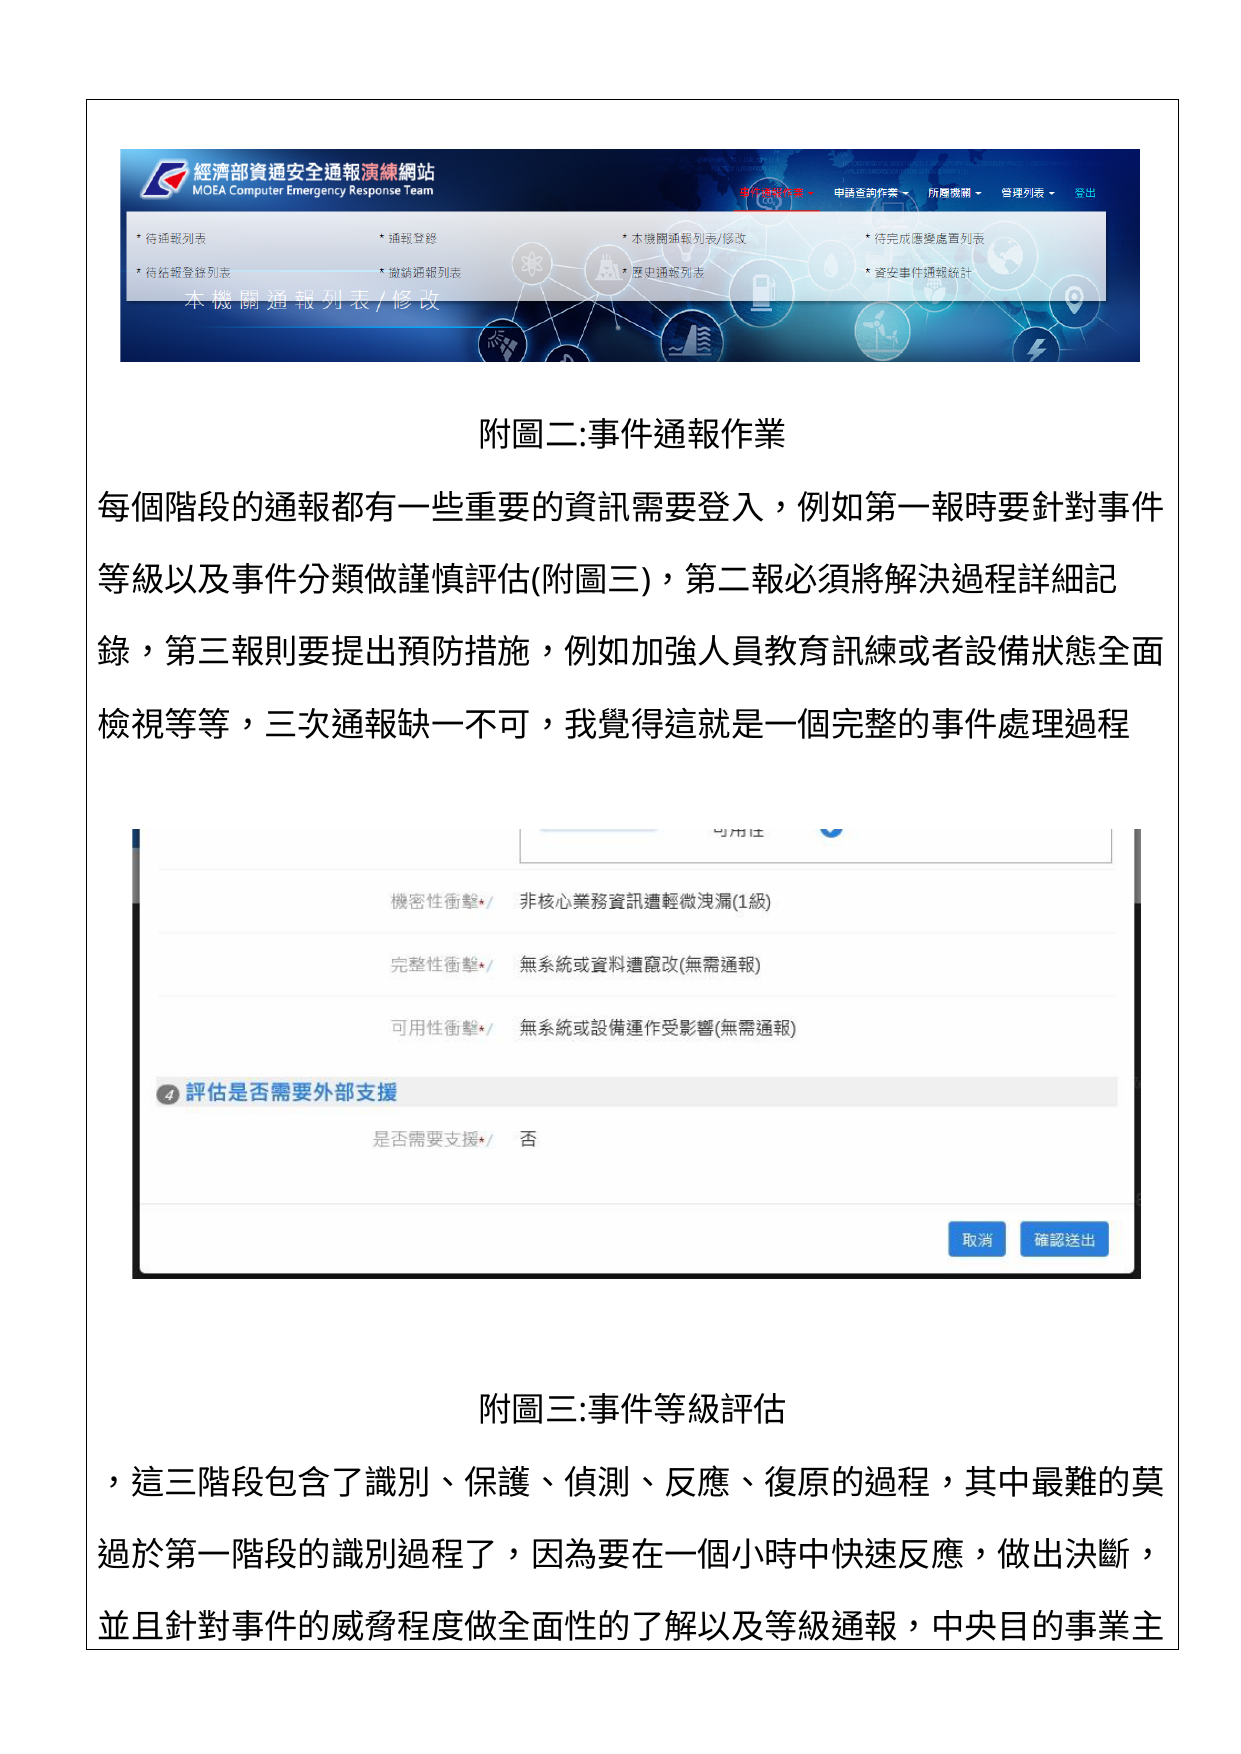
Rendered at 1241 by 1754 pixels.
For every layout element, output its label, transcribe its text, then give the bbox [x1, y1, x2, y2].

table_header 附圖二:事件通報作業 每個階段的通報都有一些重要的資訊需要登入，例如第一報時要針對事件等級以及事件分類做謹慎評估(附圖三)，第二報必須將解決過程詳細記錄，第三報則要提出預防措施，例如加強人員教育訊練或者設備狀態全面檢視等等，三次通報缺一不可，我覺得這就是一個完整的事件處理過程 附圖三:事件等級評估 ，這三階段包含了識別、保護、偵測、反應、復原的過程，其中最難的莫過於第一階段的識別過程了，因為要在一個小時中快速反應，做出決斷， 並且針對事件的威脅程度做全面性的了解以及等級通報，中央目的事業主 [87, 100, 1178, 1648]
picture [132, 829, 1141, 1279]
picture [120, 149, 1140, 362]
